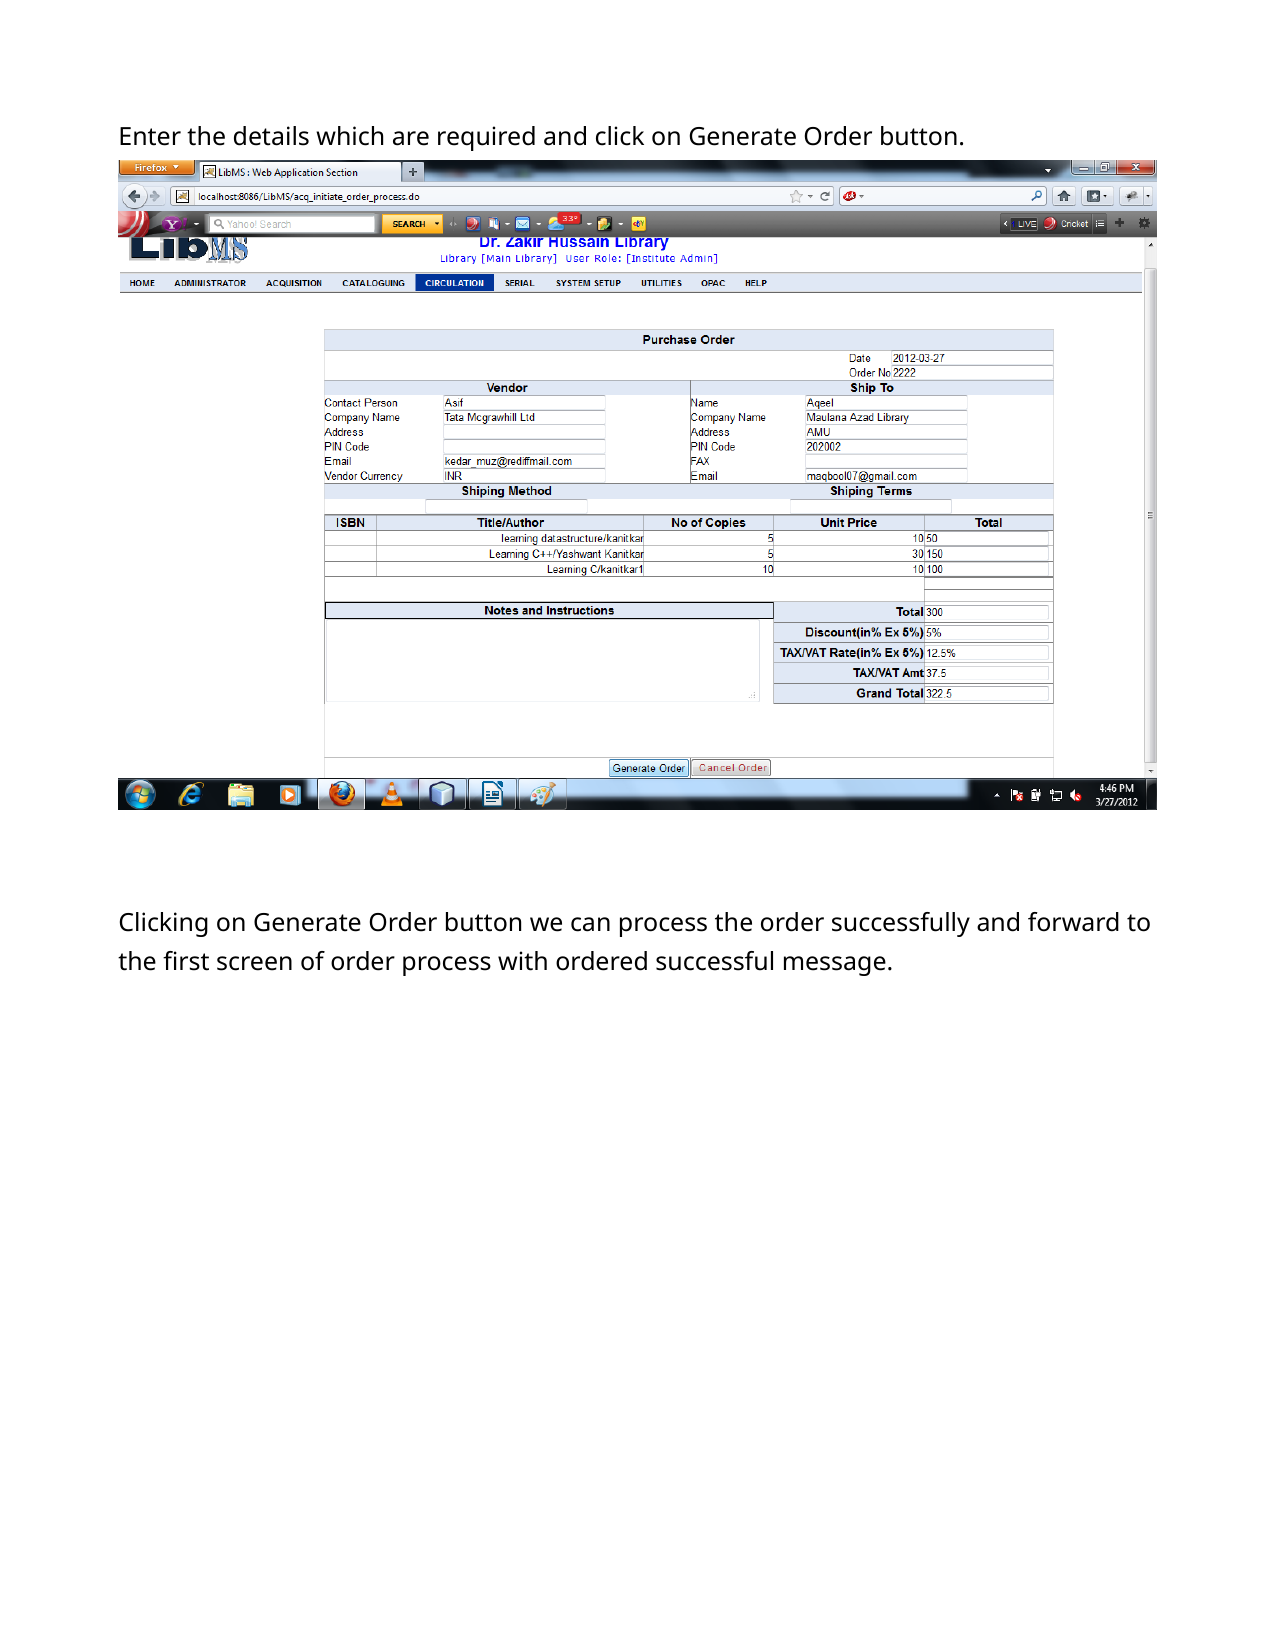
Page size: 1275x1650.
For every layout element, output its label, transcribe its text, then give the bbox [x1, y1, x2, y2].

picture [118, 160, 1157, 810]
text Clicking on Generate Order button we can process the order successfully and forward to the first screen of order process with ordered successful message. [118, 904, 1157, 978]
text Enter the details which are required and click on Generate Order button. [118, 118, 1157, 152]
